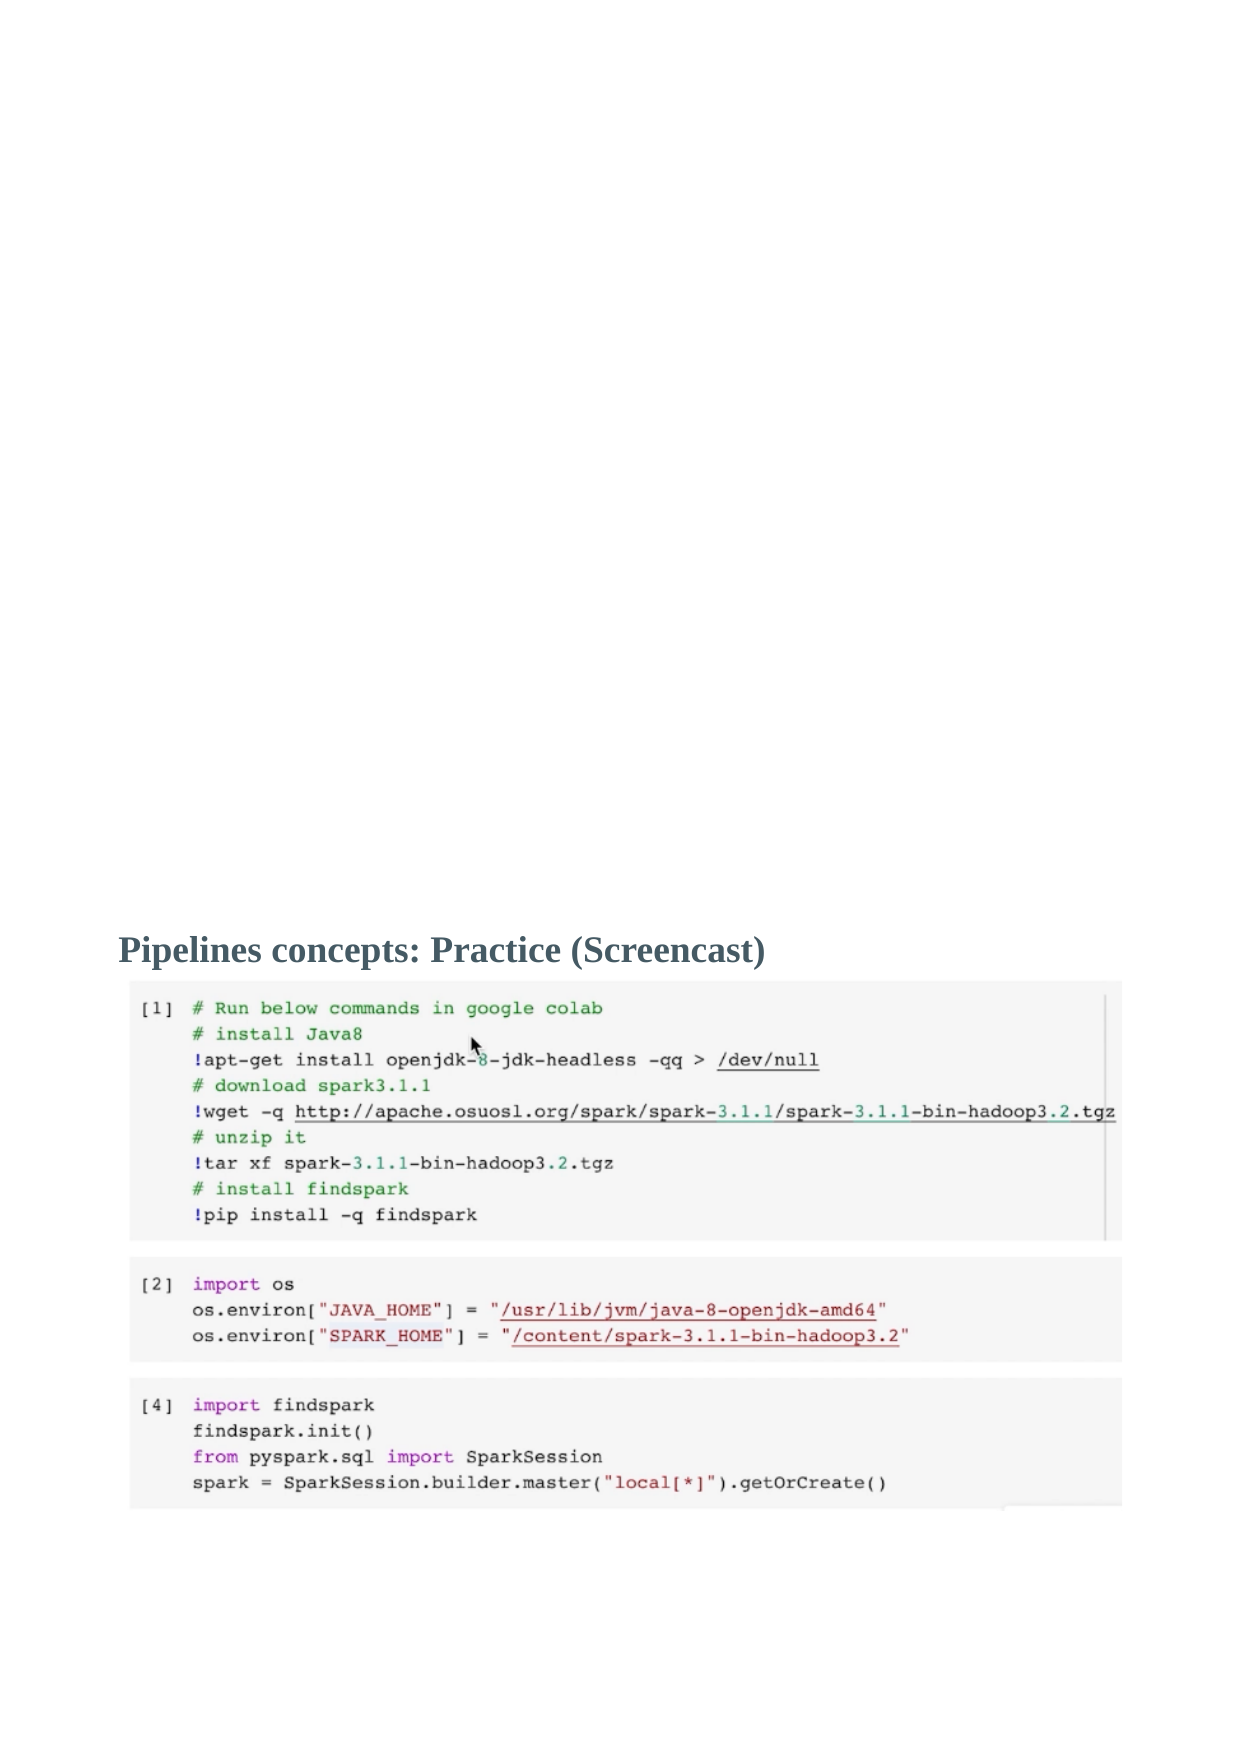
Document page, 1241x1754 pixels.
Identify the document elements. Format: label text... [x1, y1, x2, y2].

picture [118, 970, 1123, 1511]
subtitle Pipelines concepts: Practice (Screencast) [118, 927, 1122, 970]
